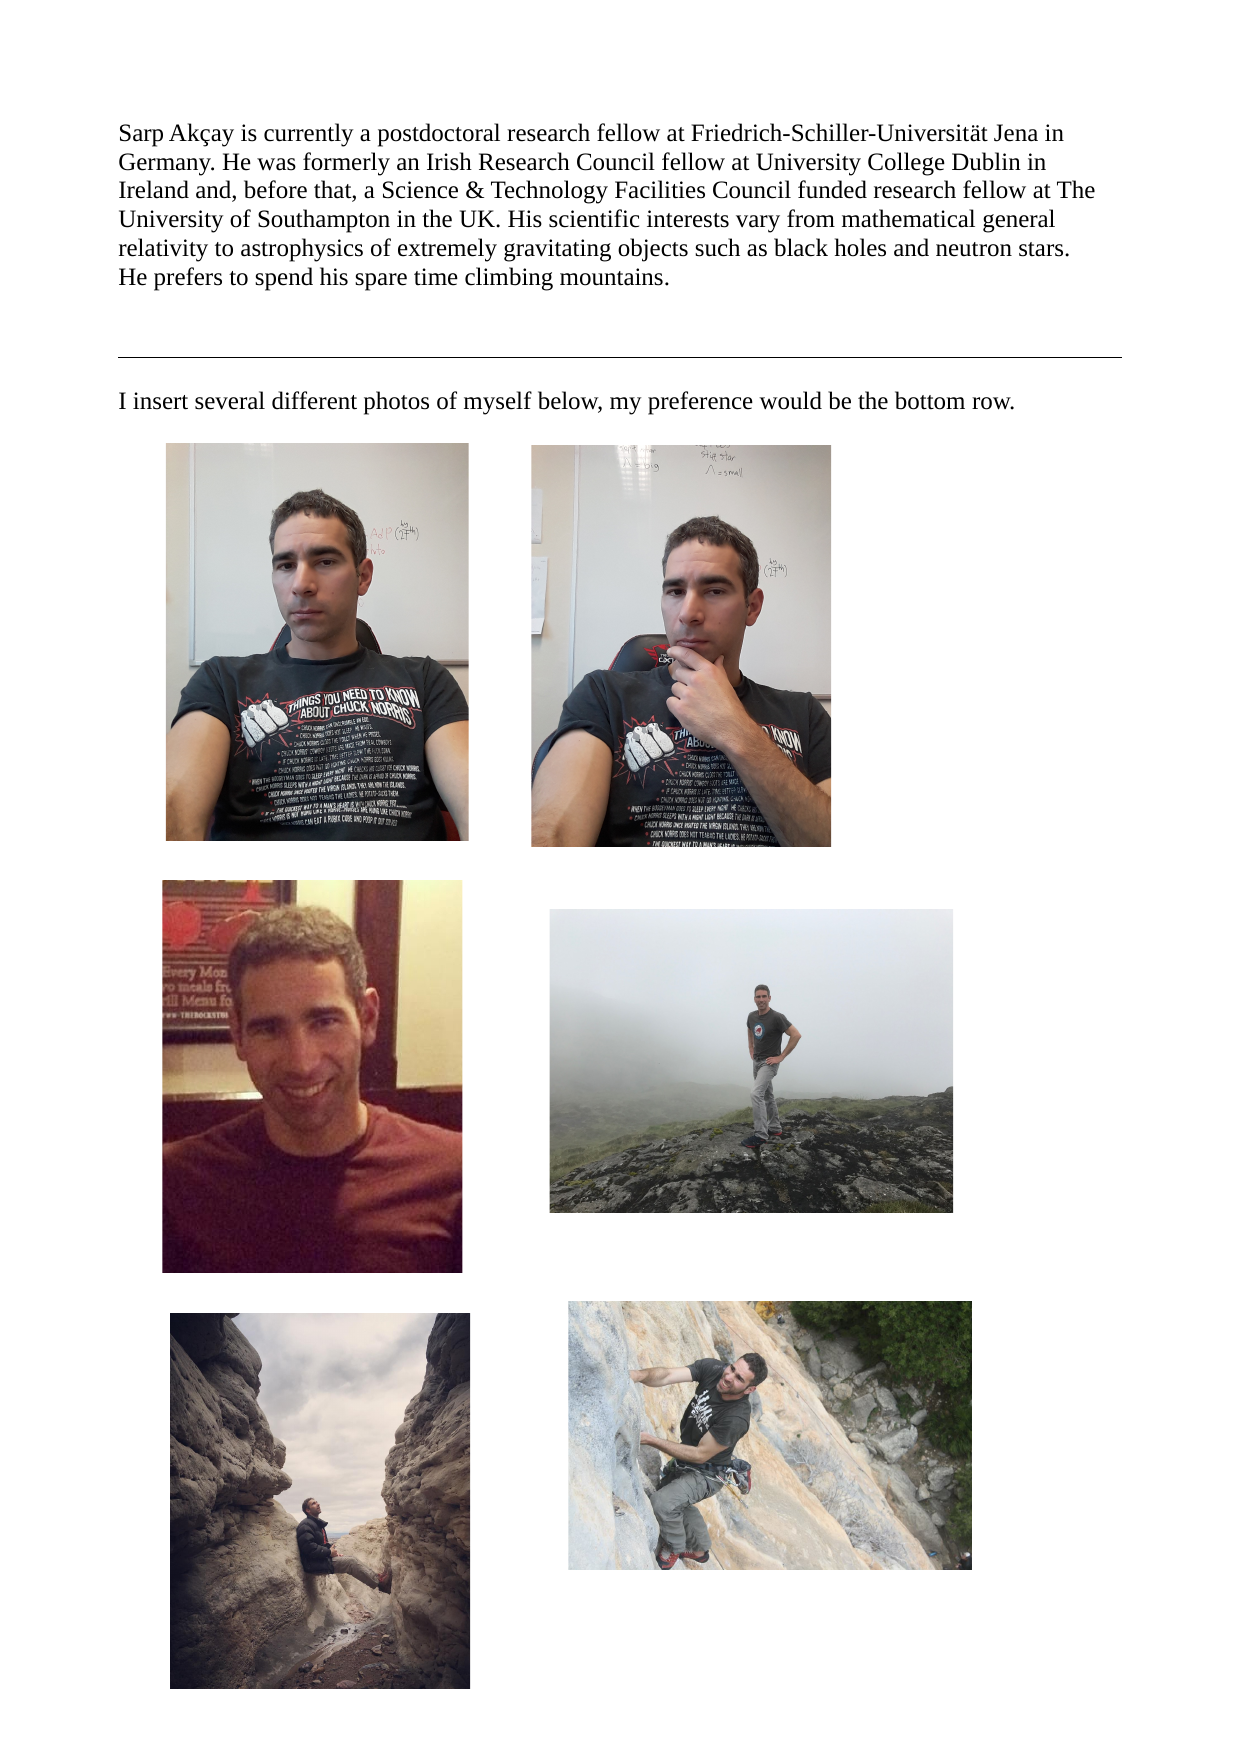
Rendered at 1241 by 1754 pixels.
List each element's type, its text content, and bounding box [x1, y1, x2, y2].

picture [549, 909, 954, 1213]
picture [568, 1301, 972, 1570]
picture [531, 445, 832, 847]
text I insert several different photos of myself below, my preference would be the bottom row. [118, 386, 1122, 414]
picture [170, 1313, 471, 1689]
text He prefers to spend his spare time climbing mountains. [118, 262, 1122, 291]
picture [165, 443, 469, 841]
picture [162, 880, 463, 1273]
text Sarp Akçay is currently a postdoctoral research fellow at Friedrich-Schiller-Universität Jena in Germany. He was formerly an Irish Research Council fellow at University College Dublin in Ireland and, before that, a Science & Technology Facilities Council funded research fellow at The University of Southampton in the UK. His scientific interests vary from mathematical general relativity to astrophysics of extremely gravitating objects such as black holes and neutron stars. [118, 118, 1122, 262]
